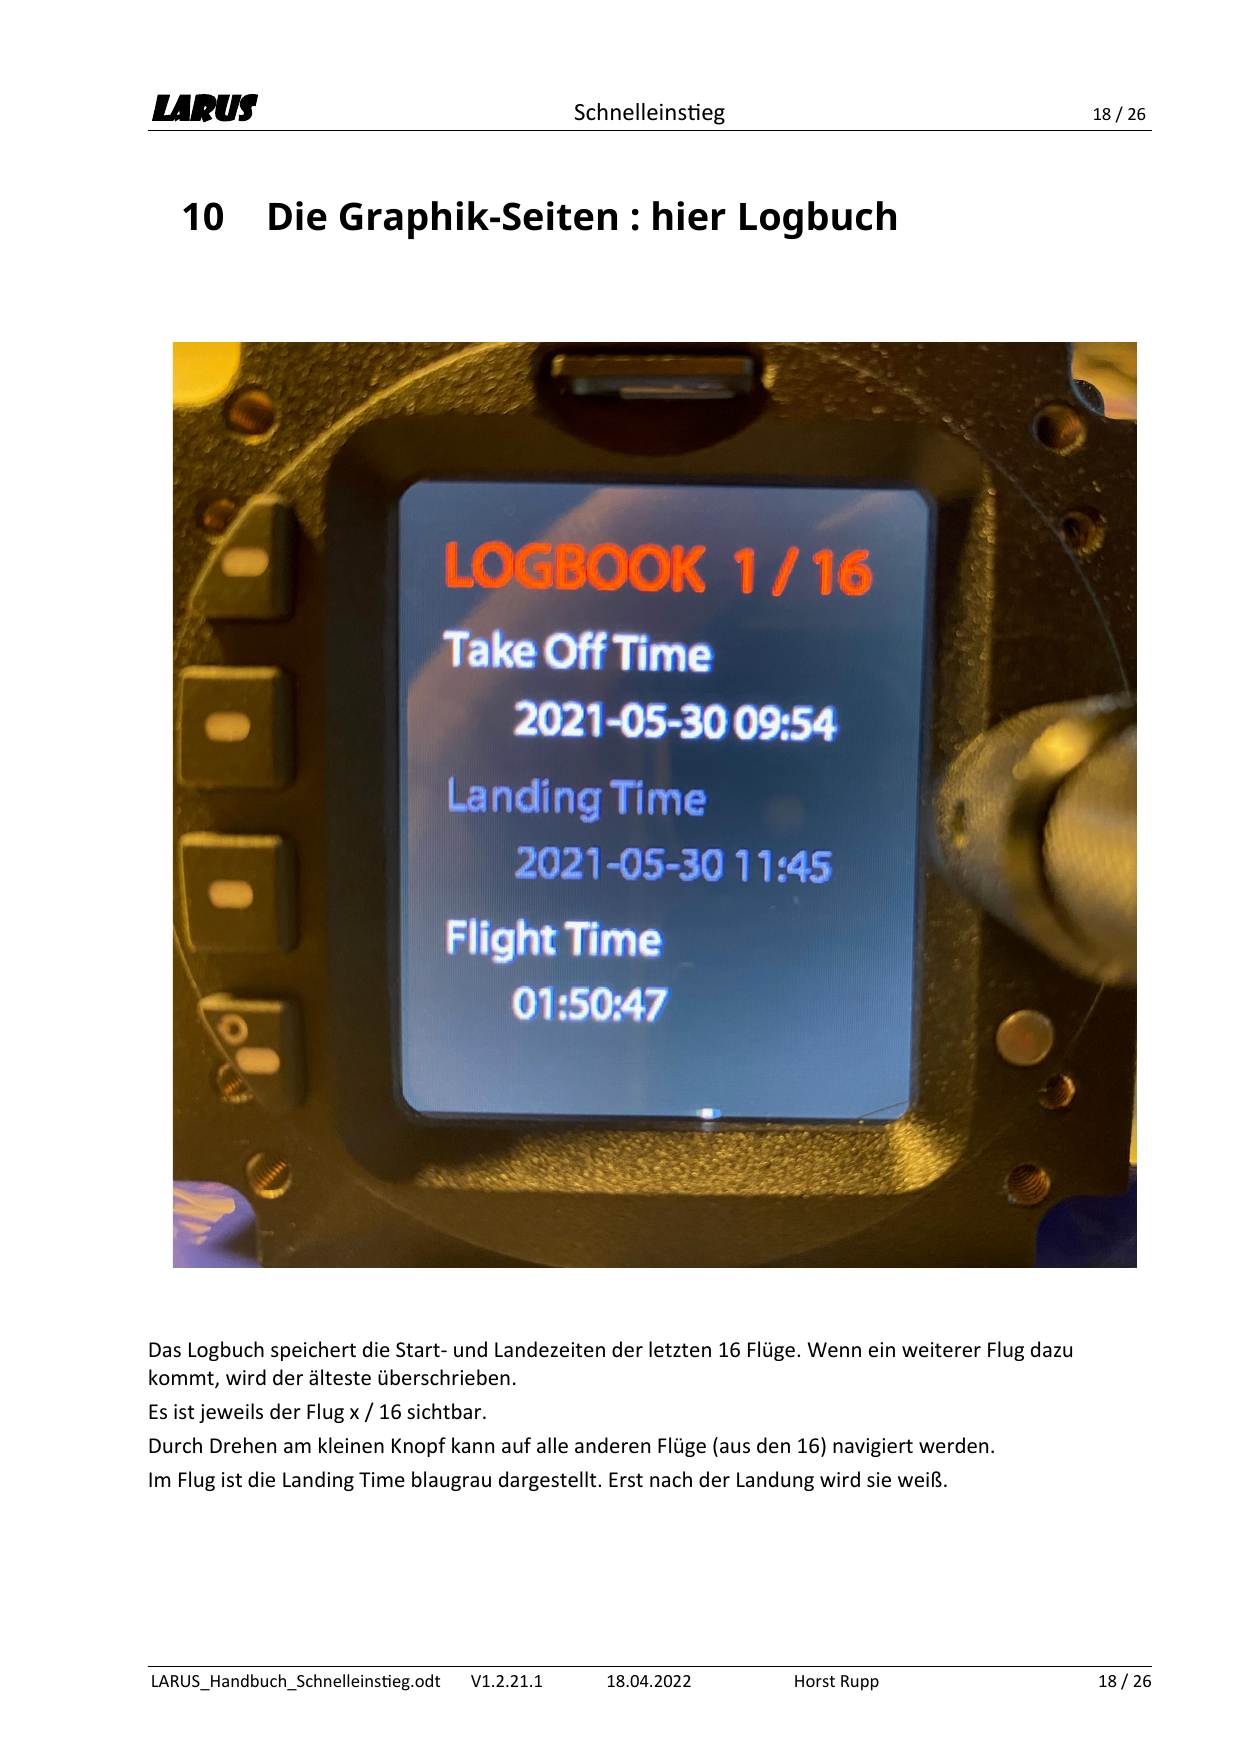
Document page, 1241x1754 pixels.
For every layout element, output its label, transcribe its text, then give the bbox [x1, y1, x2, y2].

text Das Logbuch speichert die Start- und Landezeiten der letzten 16 Flüge. Wenn ein weiterer Flug dazu kommt, wird der älteste überschrieben. [148, 1335, 1152, 1391]
subtitle Die Graphik-Seiten : hier Logbuch [148, 155, 1128, 266]
text Im Flug ist die Landing Time blaugrau dargestellt. Erst nach der Landung wird sie weiß. [148, 1465, 1152, 1493]
text Es ist jeweils der Flug x / 16 sichtbar. [148, 1397, 1152, 1425]
picture [172, 342, 1137, 1268]
text Durch Drehen am kleinen Knopf kann auf alle anderen Flüge (aus den 16) navigiert werden. [148, 1431, 1152, 1459]
